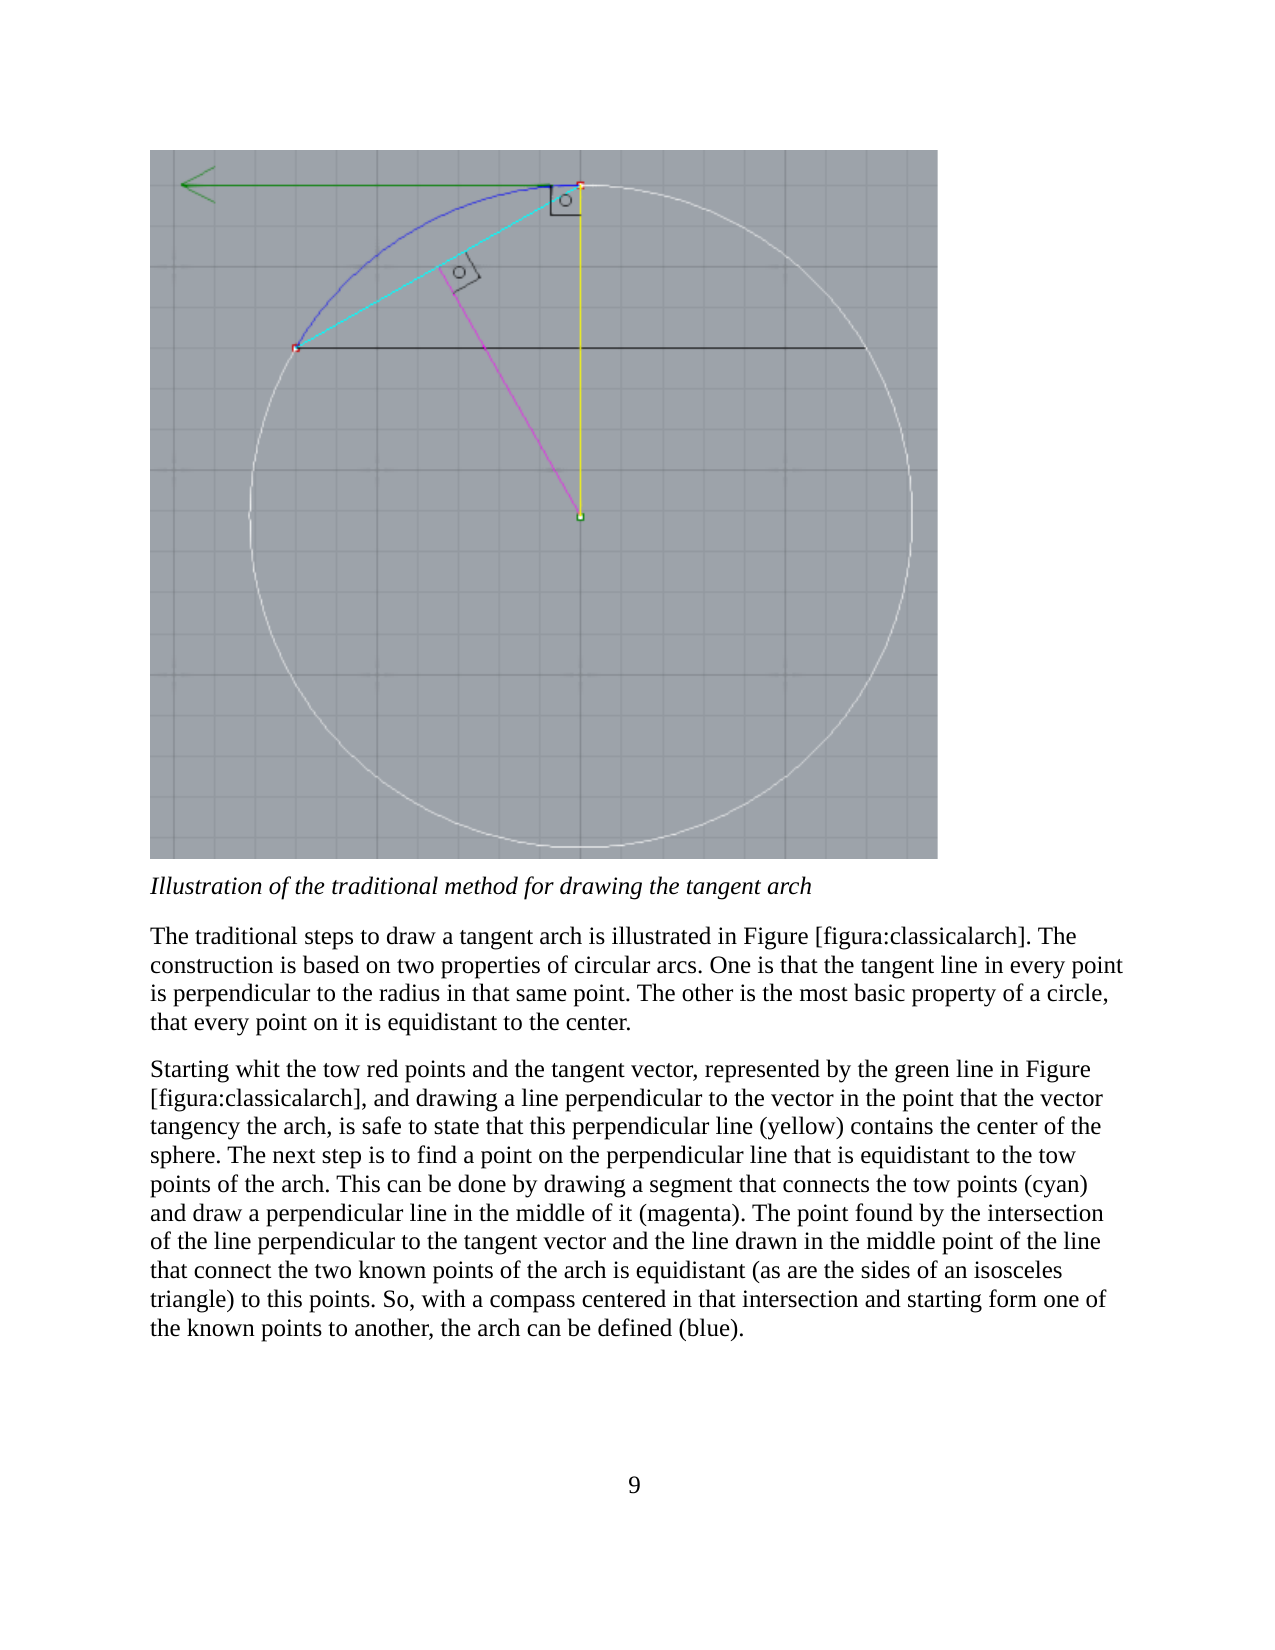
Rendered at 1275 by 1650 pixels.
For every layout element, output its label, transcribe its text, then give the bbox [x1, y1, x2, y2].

text Illustration of the traditional method for drawing the tangent arch [150, 871, 1125, 899]
picture [150, 150, 938, 859]
text The traditional steps to draw a tangent arch is illustrated in Figure [figura:classicalarch]. The construction is based on two properties of circular arcs. One is that the tangent line in every point is perpendicular to the radius in that same point. The other is the most basic property of a circle, that every point on it is equidistant to the center. [150, 921, 1125, 1036]
text Starting whit the tow red points and the tangent vector, represented by the green line in Figure [figura:classicalarch], and drawing a line perpendicular to the vector in the point that the vector tangency the arch, is safe to state that this perpendicular line (yellow) contains the center of the sphere. The next step is to find a point on the perpendicular line that is equidistant to the tow points of the arch. This can be done by drawing a segment that connects the tow points (cyan) and draw a perpendicular line in the middle of it (magenta). The point found by the intersection of the line perpendicular to the tangent vector and the line drawn in the middle point of the line that connect the two known points of the arch is equidistant (as are the sides of an isosceles triangle) to this points. So, with a compass centered in that intersection and starting form one of the known points to another, the arch can be defined (blue). [150, 1054, 1125, 1341]
